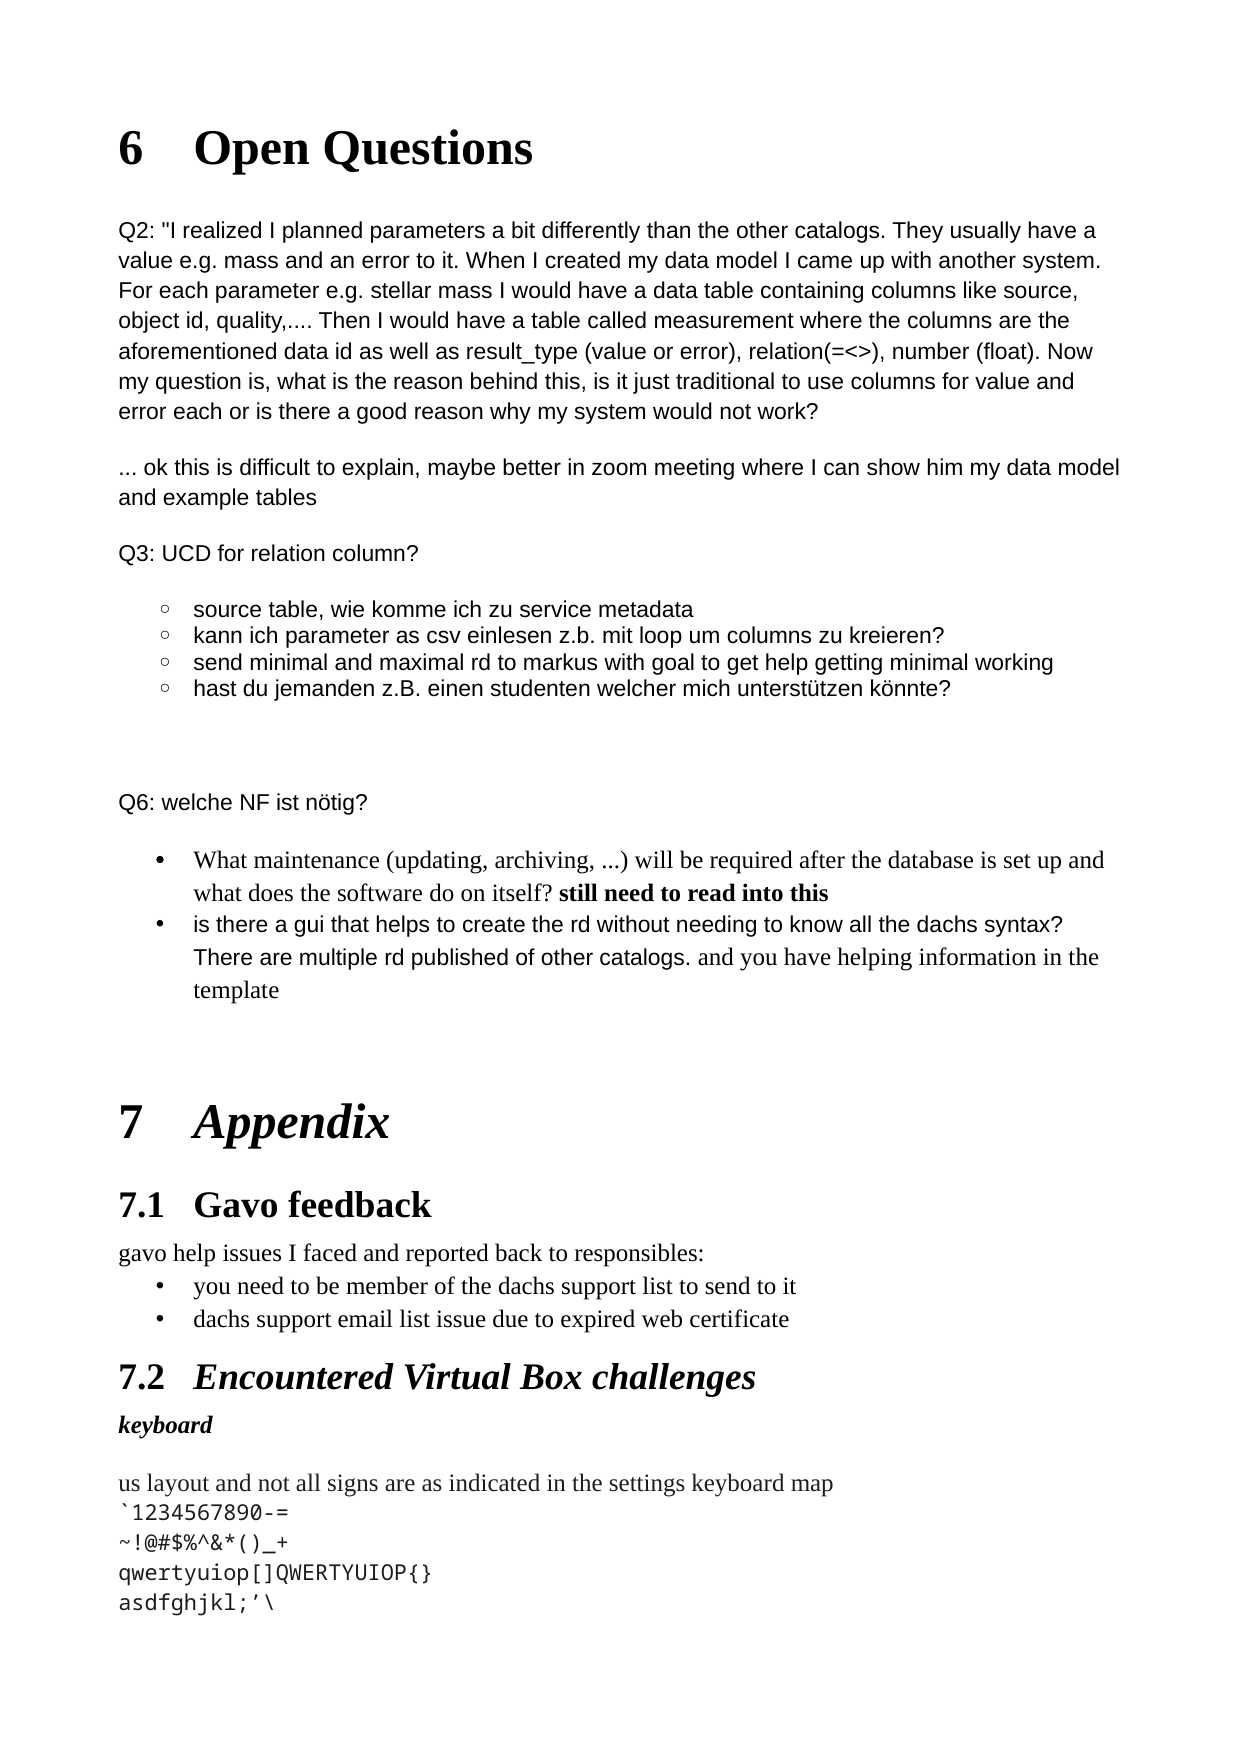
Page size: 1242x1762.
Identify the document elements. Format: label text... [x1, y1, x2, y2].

text qwertyuiop[]QWERTYUIOP{} [118, 1557, 1124, 1587]
list you need to be member of the dachs support list to send to it [156, 1271, 1124, 1300]
text ... ok this is difficult to explain, maybe better in zoom meeting where I can show him my data model and example tables [118, 454, 1124, 511]
text asdfghjkl;’\ [118, 1587, 1124, 1616]
text gavo help issues I faced and reported back to responsibles: [118, 1238, 1124, 1267]
text ~!@#$%^&*()_+ [118, 1527, 1124, 1557]
subtitle Encountered Virtual Box challenges [118, 1354, 1124, 1397]
text keyboard [118, 1410, 1124, 1438]
text Q6: welche NF ist nötig? [118, 789, 1124, 815]
list source table, wie komme ich zu service metadata [156, 596, 1124, 622]
text Q2: "I realized I planned parameters a bit differently than the other catalogs. They usually have a value e.g. mass and an error to it. When I created my data model I came up with another system. For each parameter e.g. stellar mass I would have a data table containing columns like source, object id, quality,.... Then I would have a table called measurement where the columns are the aforementioned data id as well as result_type (value or error), relation(=<>), number (float). Now my question is, what is the reason behind this, is it just traditional to use columns for value and error each or is there a good reason why my system would not work? [118, 217, 1124, 424]
list send minimal and maximal rd to markus with goal to get help getting minimal working [156, 649, 1124, 675]
list kann ich parameter as csv einlesen z.b. mit loop um columns zu kreieren? [156, 622, 1124, 649]
subtitle Open Questions [118, 118, 1124, 176]
list What maintenance (updating, archiving, ...) will be required after the database is set up and what does the software do on itself? still need to read into this [156, 845, 1124, 907]
subtitle Appendix [118, 1092, 1124, 1149]
text Q3: UCD for relation column? [118, 540, 1124, 567]
list dachs support email list issue due to expired web certificate [156, 1304, 1124, 1333]
list is there a gui that helps to create the rd without needing to know all the dachs syntax? There are multiple rd published of other catalogs. and you have helping information in the template [156, 911, 1124, 1004]
list hast du jemanden z.B. einen studenten welcher mich unterstützen könnte? [156, 675, 1124, 702]
subtitle Gavo feedback [118, 1183, 1124, 1226]
text `1234567890-= [118, 1497, 1124, 1527]
text us layout and not all signs are as indicated in the settings keyboard map [118, 1468, 1124, 1497]
